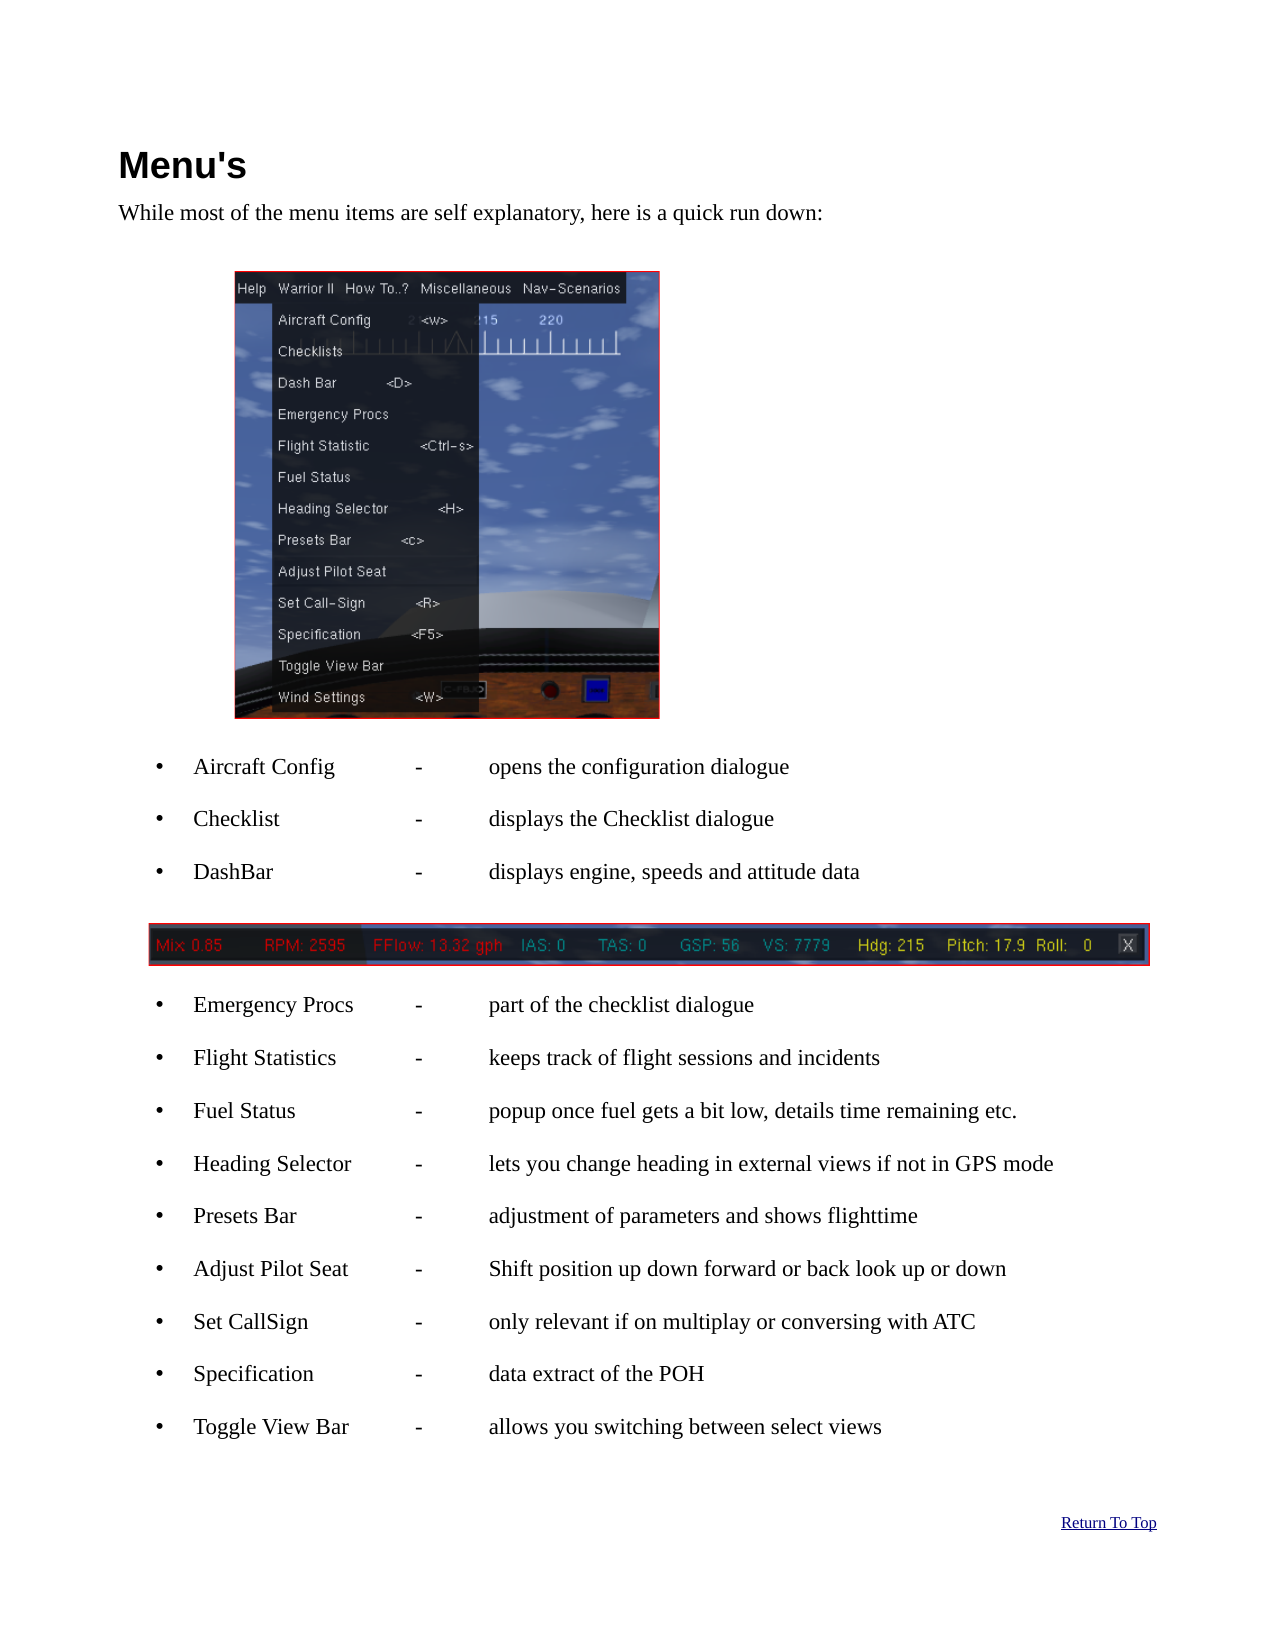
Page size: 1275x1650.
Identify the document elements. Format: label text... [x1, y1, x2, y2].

list Flight Statistics - keeps track of flight sessions and incidents [156, 1044, 1157, 1097]
list DashBar - displays engine, speeds and attitude data [156, 858, 1157, 991]
list Specification - data extract of the POH [156, 1360, 1157, 1413]
list Fuel Status - popup once fuel gets a bit low, details time remaining etc. [156, 1097, 1157, 1149]
subtitle Menu's [118, 143, 1157, 187]
list Adjust Pilot Seat - Shift position up down forward or back look up or down [156, 1255, 1157, 1308]
list Presets Bar - adjustment of parameters and shows flighttime [156, 1202, 1157, 1255]
list Aircraft Config - opens the configuration dialogue [156, 753, 1157, 805]
picture [148, 923, 1150, 966]
text While most of the menu items are self explanatory, here is a quick run down: [118, 199, 1157, 226]
list Toggle View Bar - allows you switching between select views [156, 1413, 1157, 1466]
list Emergency Procs - part of the checklist dialogue [156, 991, 1157, 1044]
list Set CallSign - only relevant if on multiplay or conversing with ATC [156, 1308, 1157, 1360]
picture [234, 271, 660, 719]
list Checklist - displays the Checklist dialogue [156, 805, 1157, 858]
list Heading Selector - lets you change heading in external views if not in GPS mode [156, 1149, 1157, 1202]
